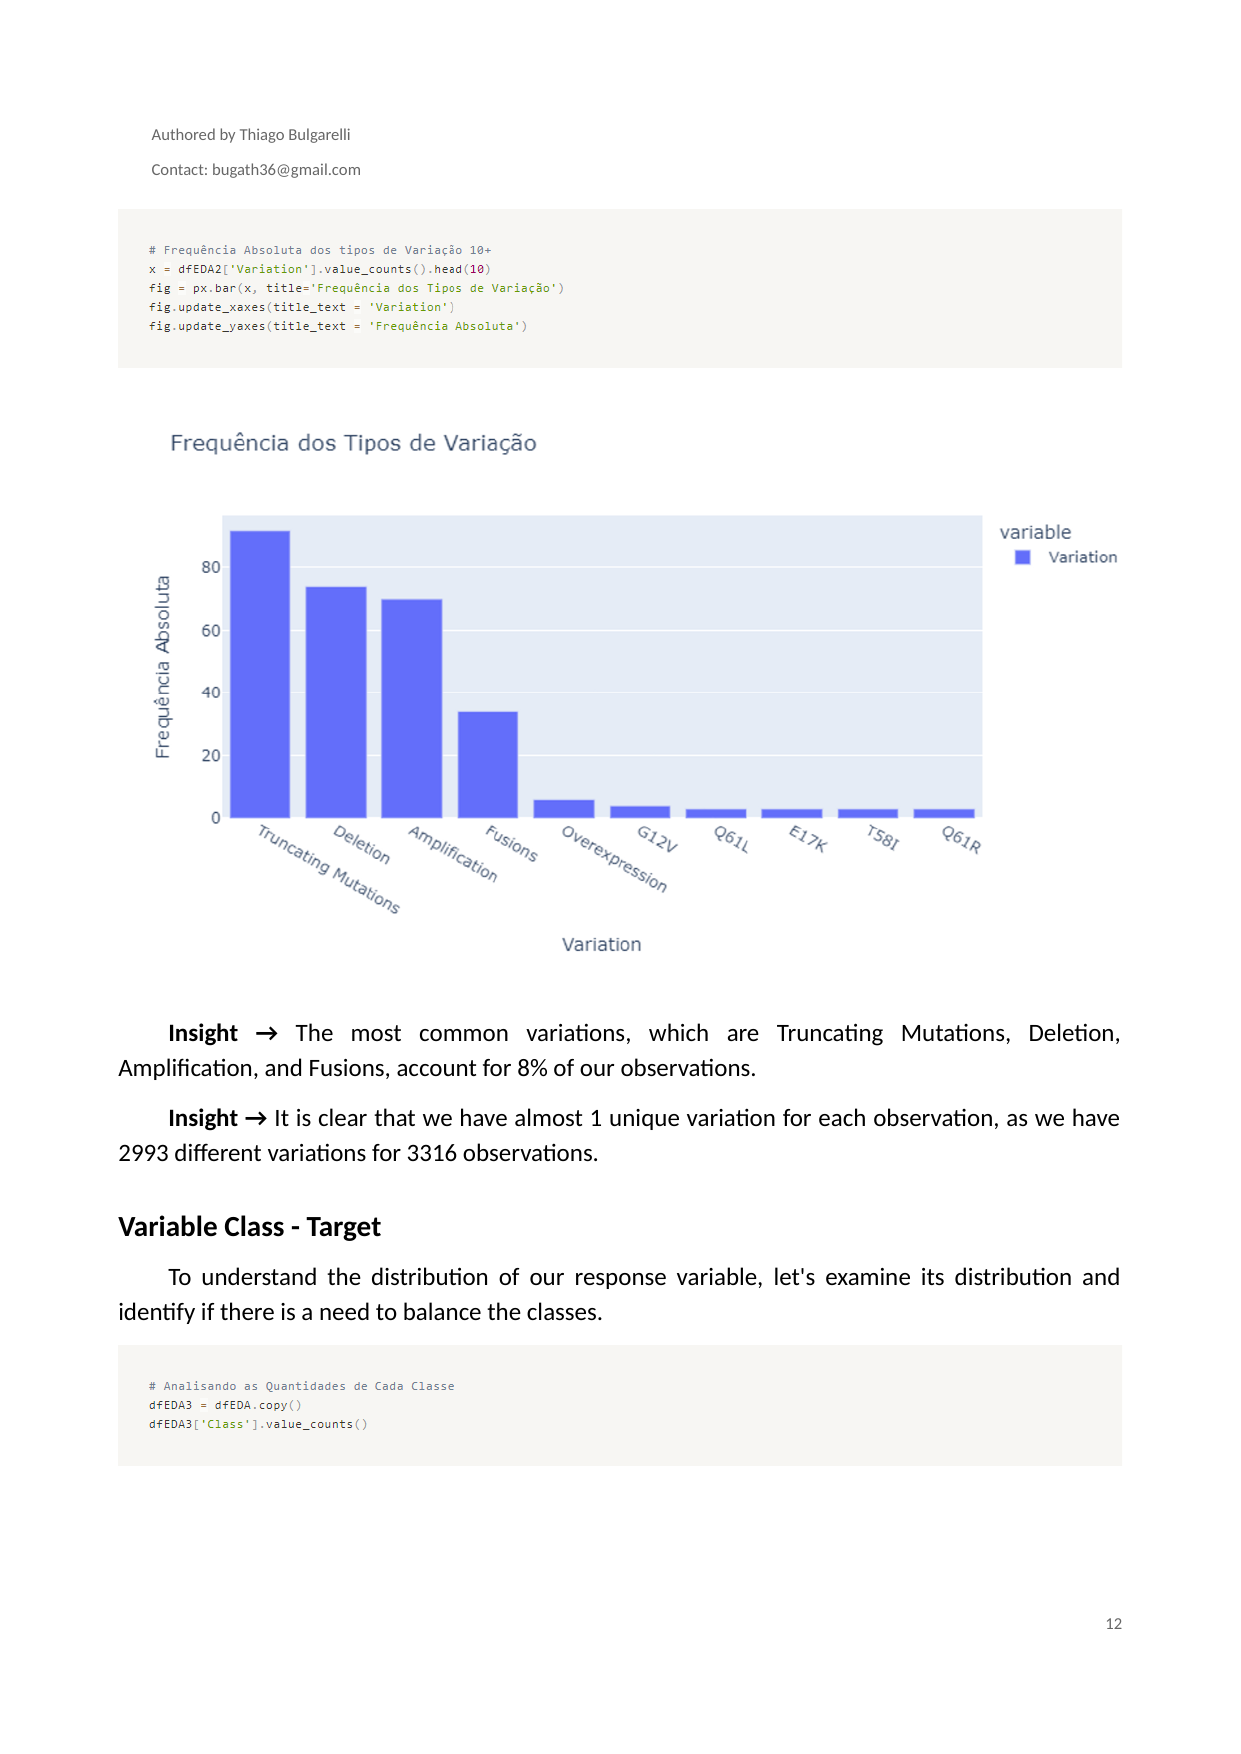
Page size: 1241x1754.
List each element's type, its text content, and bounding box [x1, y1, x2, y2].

text Insight → It is clear that we have almost 1 unique variation for each observation, as we have 2993 different variations for 3316 observations. [118, 1102, 1122, 1168]
subtitle Variable Class - Target [118, 1208, 1122, 1243]
picture [118, 1345, 1123, 1466]
text Insight → The most common variations, which are Truncating Mutations, Deletion, Amplification, and Fusions, account for 8% of our observations. [118, 1018, 1122, 1083]
picture [118, 209, 1123, 368]
text To understand the distribution of our response variable, let's examine its distribution and identify if there is a need to balance the classes. [118, 1261, 1122, 1327]
picture [118, 421, 1123, 964]
